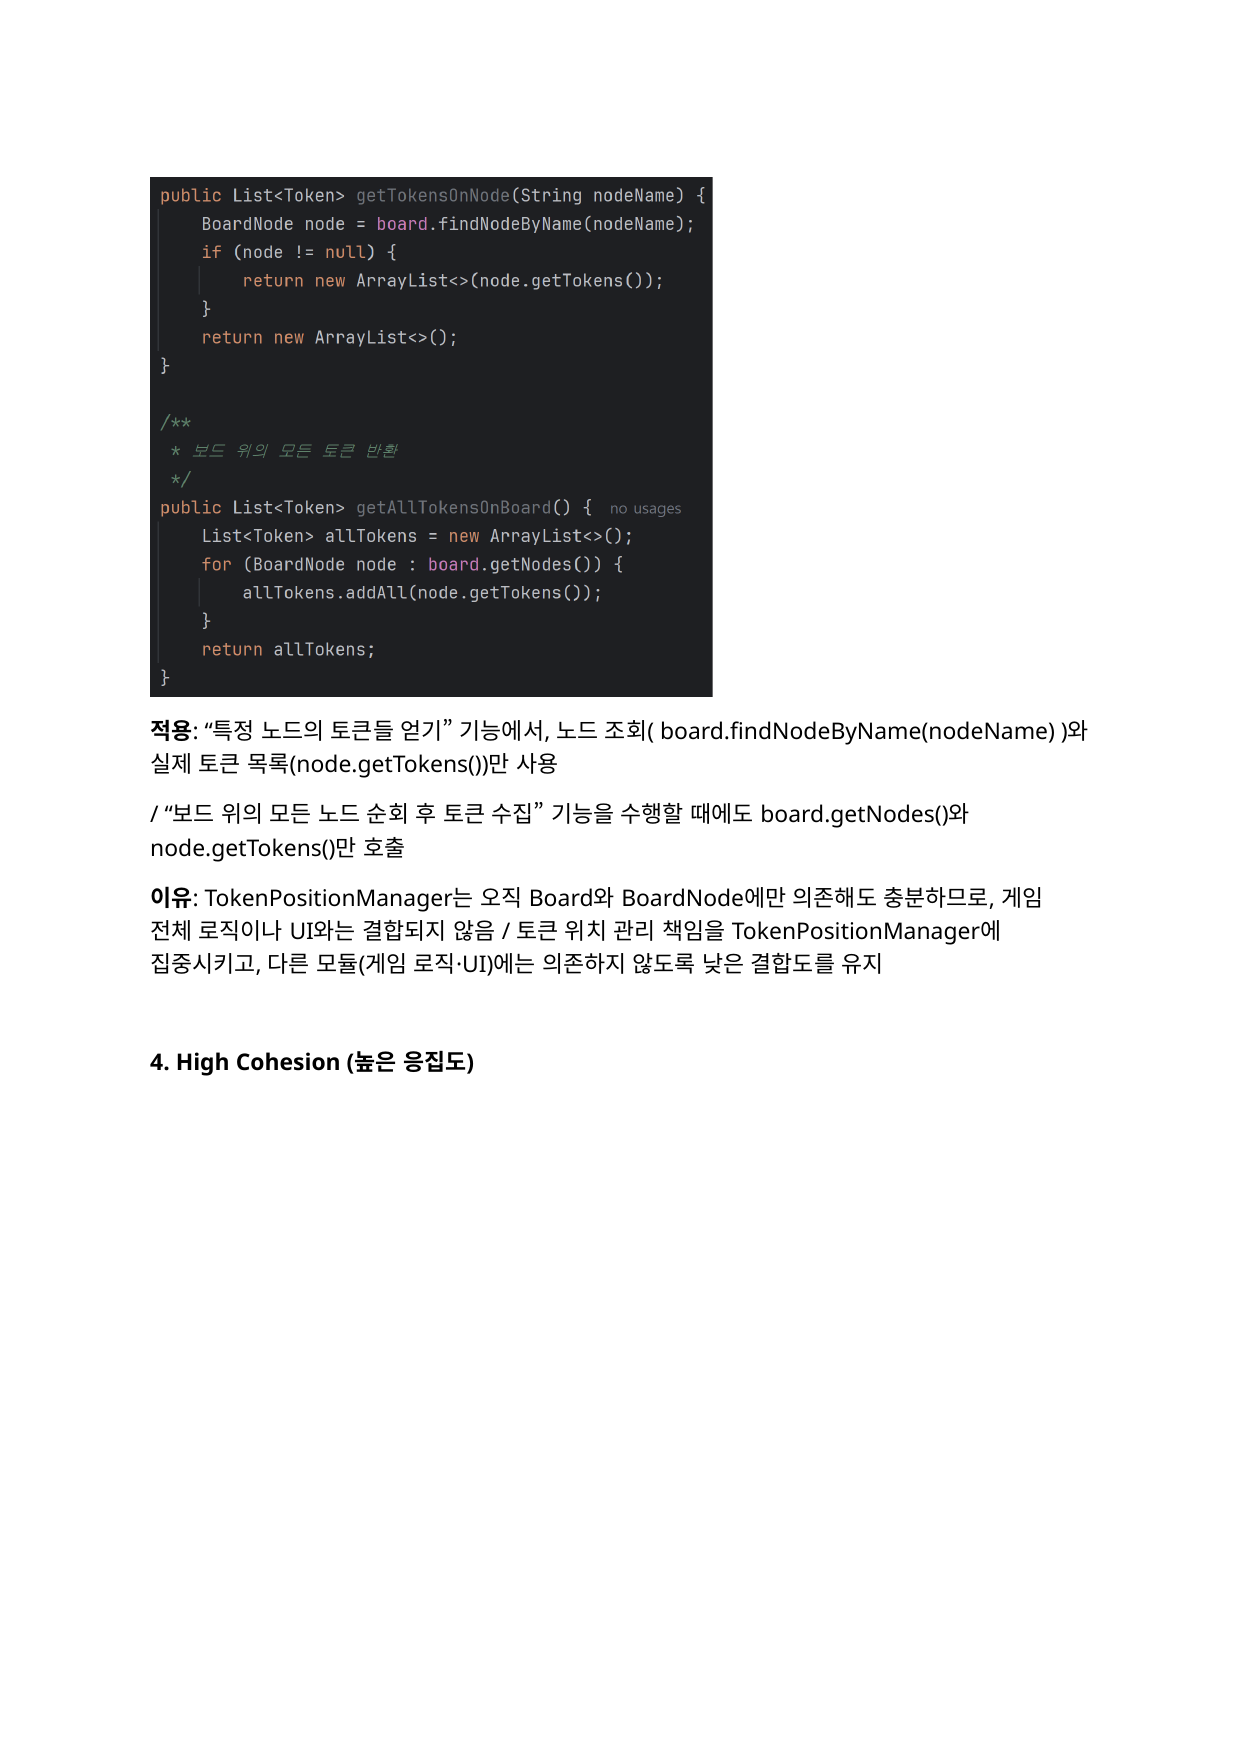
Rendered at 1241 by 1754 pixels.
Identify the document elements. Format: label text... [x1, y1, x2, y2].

text 4. High Cohesion (높은 응집도) [150, 1044, 1090, 1077]
text 적용: “특정 노드의 토큰들 얻기” 기능에서, 노드 조회( board.findNodeByName(nodeName) )와 실제 토큰 목록(node.getTokens())만 사용 [150, 713, 1090, 779]
text / “보드 위의 모든 노드 순회 후 토큰 수집” 기능을 수행할 때에도 board.getNodes()와 node.getTokens()만 호출 [150, 796, 1090, 863]
text 이유: TokenPositionManager는 오직 Board와 BoardNode에만 의존해도 충분하므로, 게임 전체 로직이나 UI와는 결합되지 않음 / 토큰 위치 관리 책임을 TokenPositionManager에 집중시키고, 다른 모듈(게임 로직·UI)에는 의존하지 않도록 낮은 결합도를 유지 [150, 879, 1090, 979]
